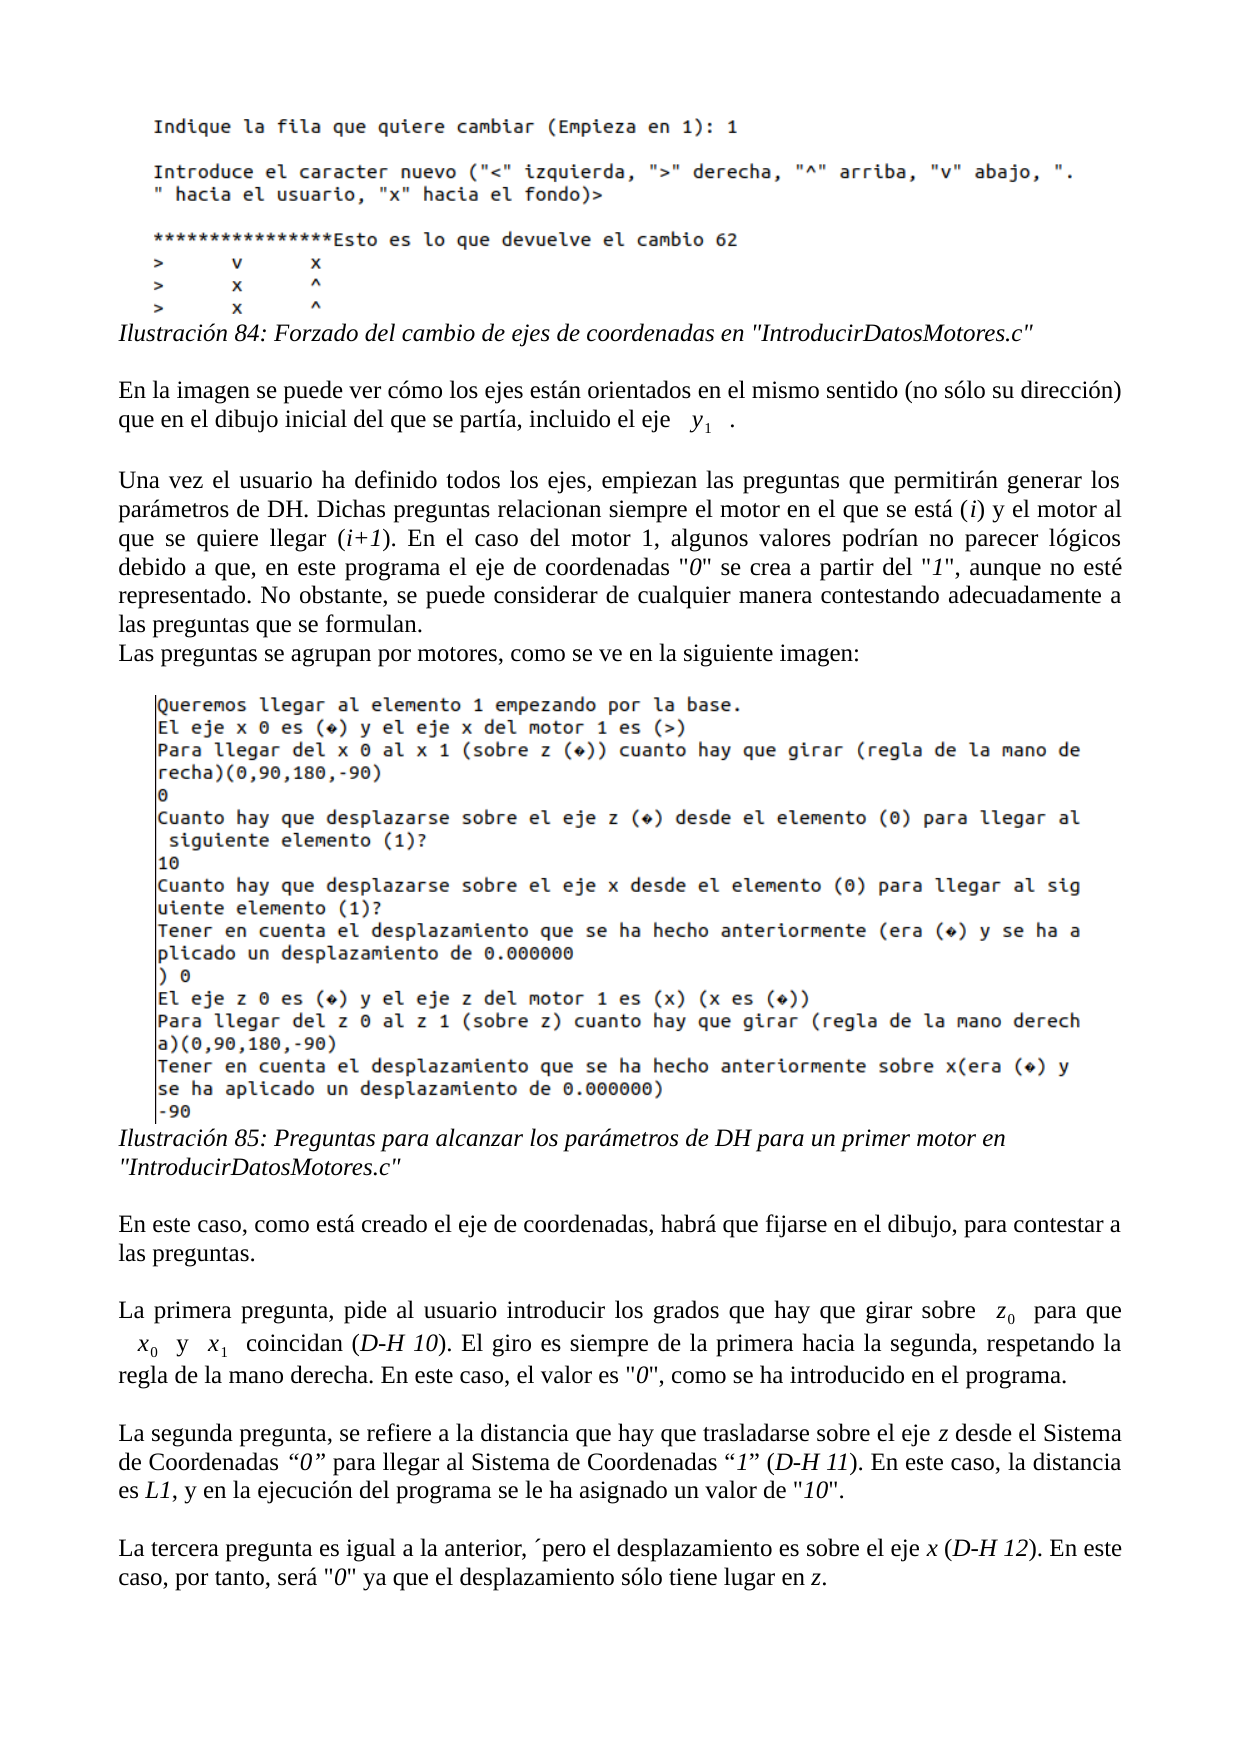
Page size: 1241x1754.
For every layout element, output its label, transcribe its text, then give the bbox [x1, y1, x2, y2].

text Ilustración 85: Preguntas para alcanzar los parámetros de DH para un primer motor en "IntroducirDatosMotores.c" [118, 708, 1122, 1181]
picture [155, 695, 1086, 1124]
text La primera pregunta, pide al usuario introducir los grados que hay que girar sobrepara que ycoincidan (D-H 10). El giro es siempre de la primera hacia la segunda, respetando la regla de la mano derecha. En este caso, el valor es "0", como se ha introducido en el programa. [118, 1296, 1122, 1389]
text En este caso, como está creado el eje de coordenadas, habrá que fijarse en el dibujo, para contestar a las preguntas. [118, 1209, 1122, 1267]
picture [153, 118, 1087, 319]
text Ilustración 84: Forzado del cambio de ejes de coordenadas en "IntroducirDatosMotores.c" [118, 131, 1122, 347]
text Una vez el usuario ha definido todos los ejes, empiezan las preguntas que permitirán generar los parámetros de DH. Dichas preguntas relacionan siempre el motor en el que se está (i) y el motor al que se quiere llegar (i+1). En el caso del motor 1, algunos valores podrían no parecer lógicos debido a que, en este programa el eje de coordenadas "0" se crea a partir del "1", aunque no esté representado. No obstante, se puede considerar de cualquier manera contestando adecuadamente a las preguntas que se formulan. [118, 466, 1122, 638]
text Las preguntas se agrupan por motores, como se ve en la siguiente imagen: [118, 638, 1122, 667]
text La segunda pregunta, se refiere a la distancia que hay que trasladarse sobre el eje z desde el Sistema de Coordenadas “0” para llegar al Sistema de Coordenadas “1” (D-H 11). En este caso, la distancia es L1, y en la ejecución del programa se le ha asignado un valor de "10". [118, 1418, 1122, 1504]
text En la imagen se puede ver cómo los ejes están orientados en el mismo sentido (no sólo su dirección) que en el dibujo inicial del que se partía, incluido el eje. [118, 376, 1122, 437]
text La tercera pregunta es igual a la anterior, ´pero el desplazamiento es sobre el eje x (D-H 12). En este caso, por tanto, será "0" ya que el desplazamiento sólo tiene lugar en z. [118, 1533, 1122, 1591]
